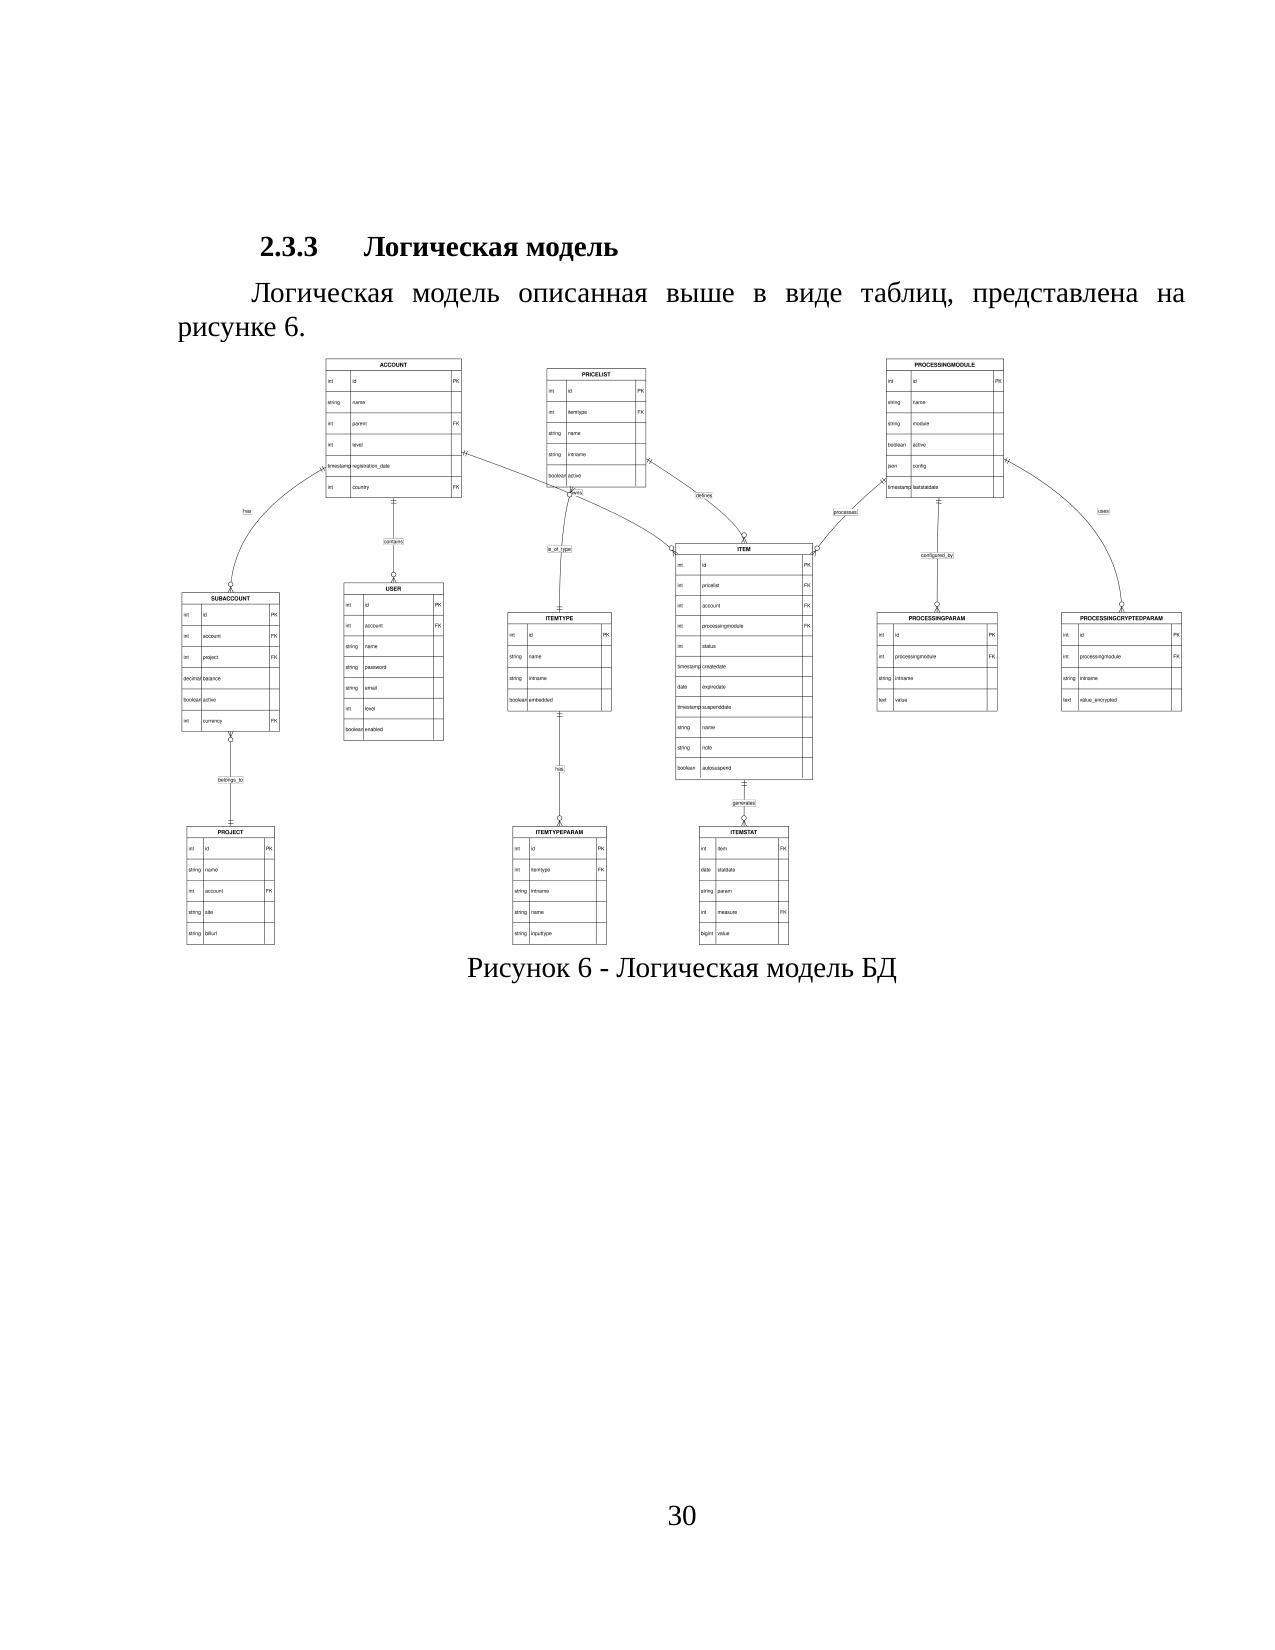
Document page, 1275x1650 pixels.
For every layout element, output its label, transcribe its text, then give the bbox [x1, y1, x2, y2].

picture [177, 355, 1187, 950]
text Логическая модель описанная выше в виде таблиц, представлена на рисунке 6. [177, 275, 1186, 342]
subtitle Логическая модель [252, 229, 1186, 263]
text Рисунок 6 - Логическая модель БД [162, 355, 1201, 983]
